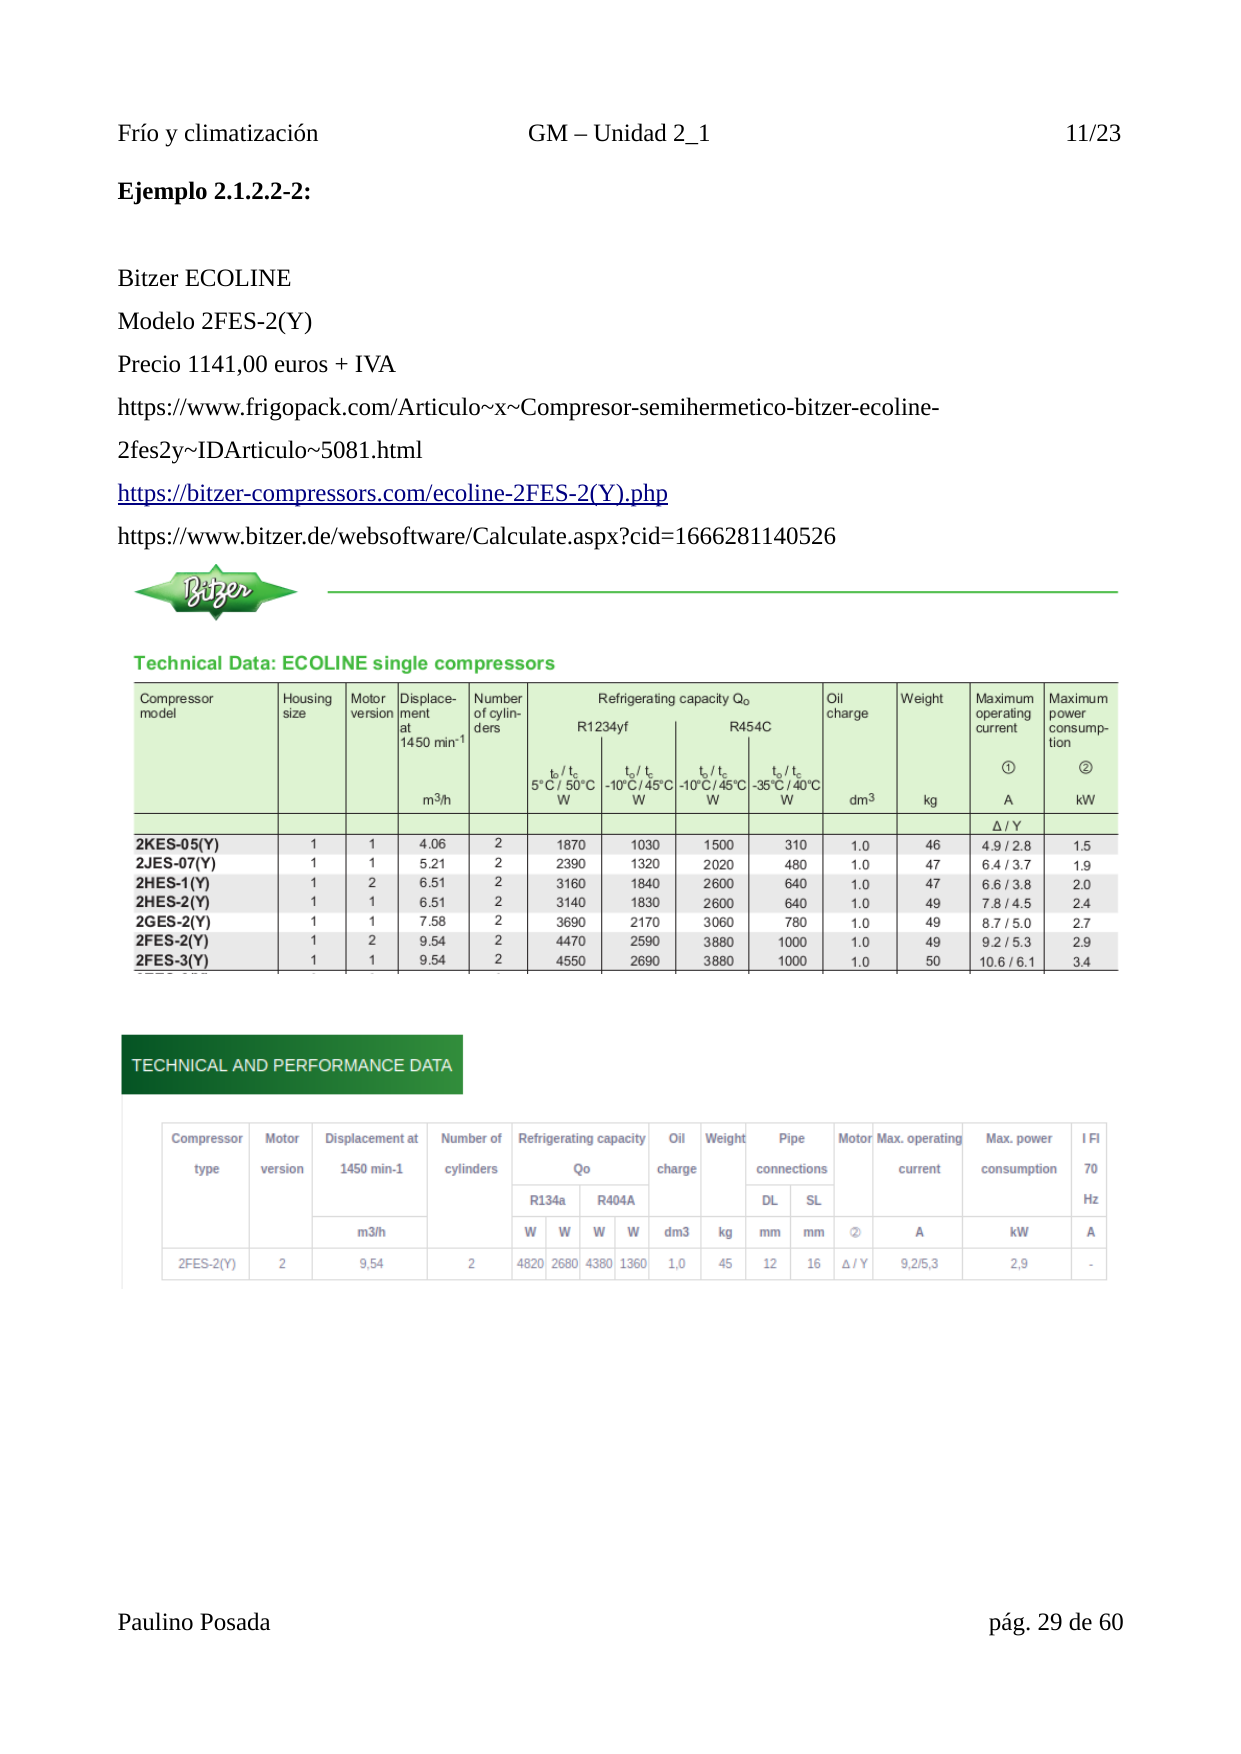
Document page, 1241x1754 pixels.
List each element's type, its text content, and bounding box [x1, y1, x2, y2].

picture [118, 1030, 1123, 1289]
text Modelo 2FES-2(Y) [117, 306, 1123, 334]
picture [118, 564, 1123, 974]
text Ejemplo 2.1.2.2-2: [117, 176, 1123, 205]
text Bitzer ECOLINE [117, 263, 1123, 291]
text https://bitzer-compressors.com/ecoline-2FES-2(Y).php [117, 478, 1123, 507]
text https://www.bitzer.de/websoftware/Calculate.aspx?cid=1666281140526 [117, 521, 1123, 550]
text Precio 1141,00 euros + IVA [117, 349, 1123, 378]
text https://www.frigopack.com/Articulo~x~Compresor-semihermetico-bitzer-ecoline-2fes2y~IDArticulo~5081.html [117, 392, 1123, 464]
